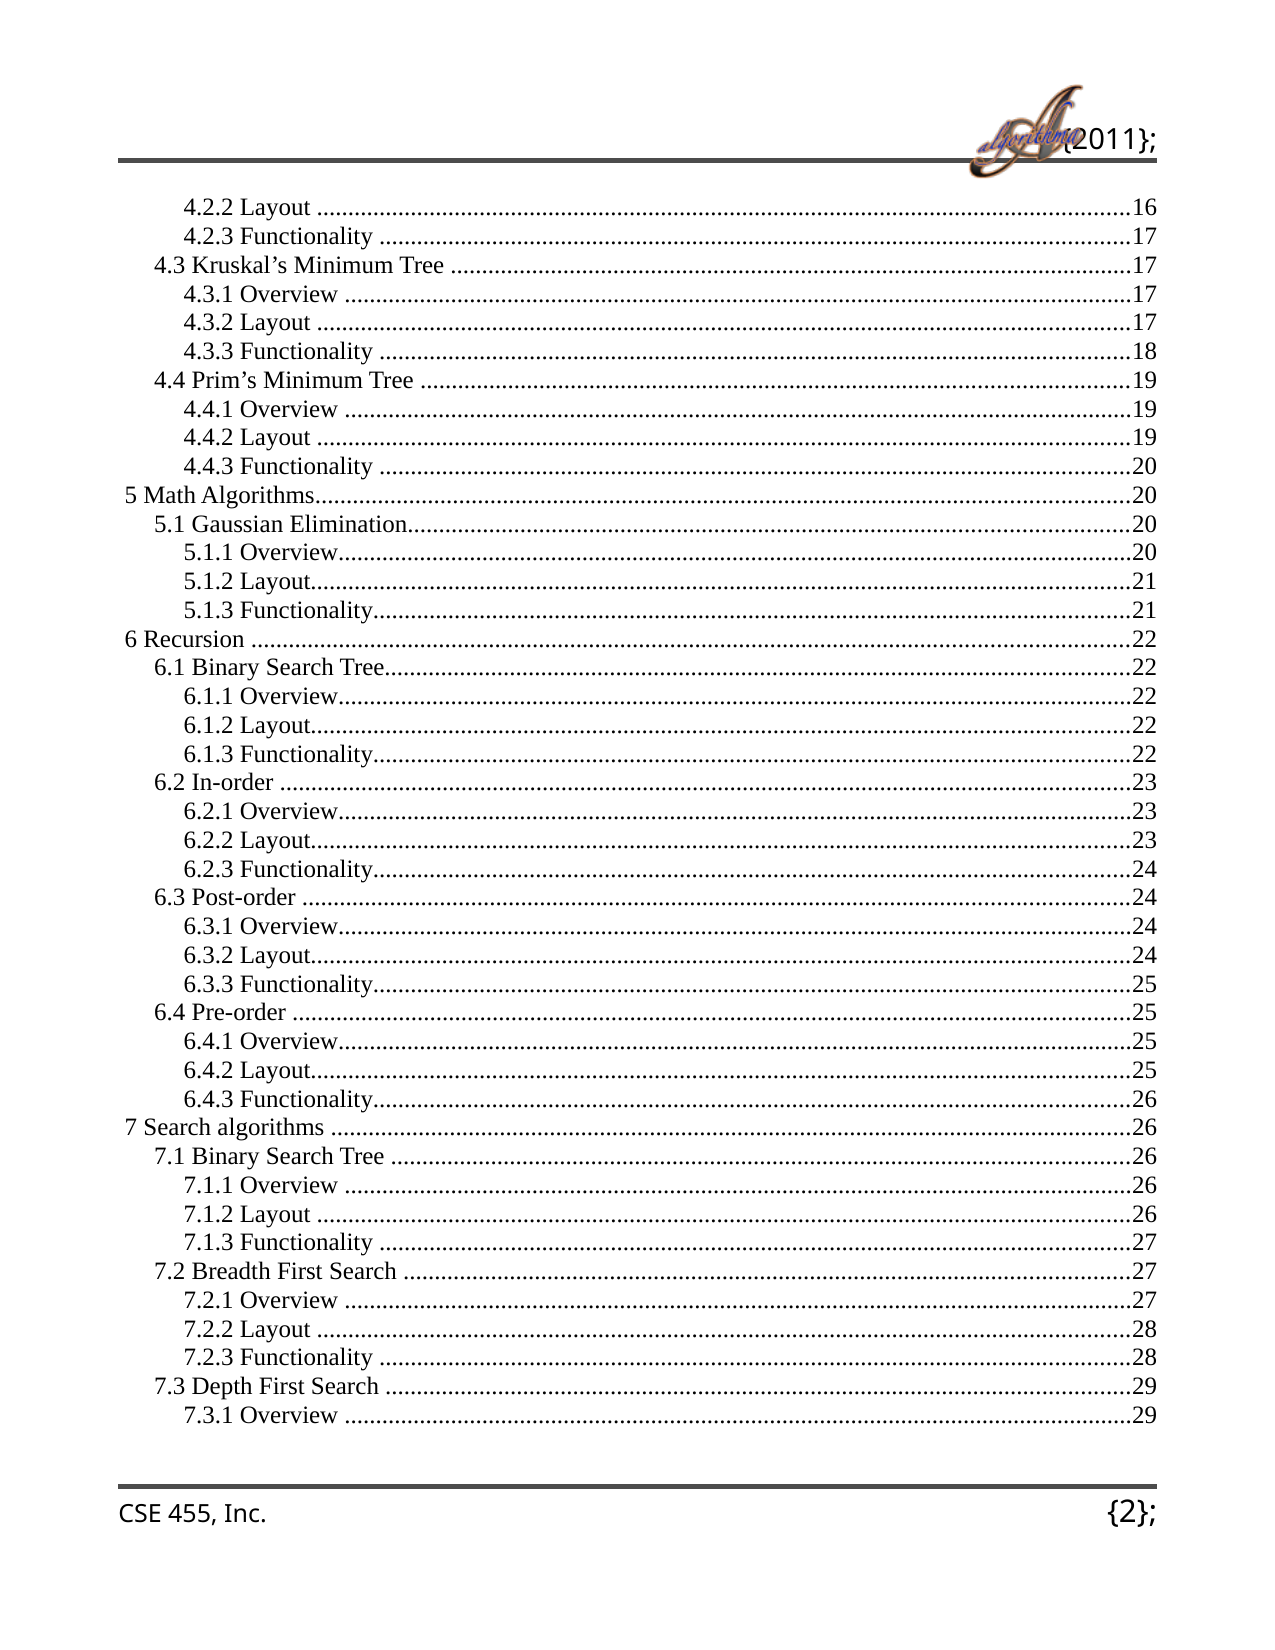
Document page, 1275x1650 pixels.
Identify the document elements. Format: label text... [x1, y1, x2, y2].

text 4.4.1 Overview 19 [177, 394, 1157, 422]
text 6.2.2 Layout 23 [177, 825, 1157, 854]
text 5.1.2 Layout 21 [177, 566, 1157, 595]
text 4.3.1 Overview 17 [177, 279, 1157, 307]
text 6.2 In-order 23 [148, 767, 1157, 796]
text 6.1.1 Overview 22 [177, 681, 1157, 710]
text 7.2.2 Layout 28 [177, 1314, 1157, 1342]
text 4.4.2 Layout 19 [177, 422, 1157, 451]
text 7.3.1 Overview 29 [177, 1400, 1157, 1429]
text 7.1.3 Functionality 27 [177, 1227, 1157, 1256]
text 7.1.2 Layout 26 [177, 1199, 1157, 1227]
text 6.4.1 Overview 25 [177, 1026, 1157, 1055]
text 4.4 Prim’s Minimum Tree 19 [148, 365, 1157, 394]
text 6.4 Pre-order 25 [148, 997, 1157, 1026]
text 4.3.3 Functionality 18 [177, 336, 1157, 365]
text 6.2.3 Functionality 24 [177, 854, 1157, 882]
text 5 Math Algorithms 20 [118, 480, 1157, 509]
text 4.2.3 Functionality 17 [177, 221, 1157, 250]
text 4.3 Kruskal’s Minimum Tree 17 [148, 250, 1157, 279]
text 6.1 Binary Search Tree 22 [148, 652, 1157, 681]
text 6.2.1 Overview 23 [177, 796, 1157, 825]
text 7.1.1 Overview 26 [177, 1170, 1157, 1199]
text 6.3.2 Layout 24 [177, 940, 1157, 969]
text 7.2.1 Overview 27 [177, 1285, 1157, 1314]
text 6.3.3 Functionality 25 [177, 969, 1157, 997]
text 7 Search algorithms 26 [118, 1112, 1157, 1141]
text 7.2.3 Functionality 28 [177, 1342, 1157, 1371]
text 6 Recursion 22 [118, 624, 1157, 652]
text 7.2 Breadth First Search 27 [148, 1256, 1157, 1285]
text 5.1.1 Overview 20 [177, 537, 1157, 566]
text 6.4.3 Functionality 26 [177, 1084, 1157, 1112]
text 4.2.2 Layout 16 [177, 192, 1157, 221]
picture [966, 83, 1087, 180]
text 4.4.3 Functionality 20 [177, 451, 1157, 480]
text 5.1 Gaussian Elimination 20 [148, 509, 1157, 537]
text 7.1 Binary Search Tree 26 [148, 1141, 1157, 1170]
text 6.3.1 Overview 24 [177, 911, 1157, 940]
text 4.3.2 Layout 17 [177, 307, 1157, 336]
text 6.3 Post-order 24 [148, 882, 1157, 911]
text 7.3 Depth First Search 29 [148, 1371, 1157, 1400]
text 6.4.2 Layout 25 [177, 1055, 1157, 1084]
text 6.1.2 Layout 22 [177, 710, 1157, 739]
text 5.1.3 Functionality 21 [177, 595, 1157, 624]
text 6.1.3 Functionality 22 [177, 739, 1157, 767]
